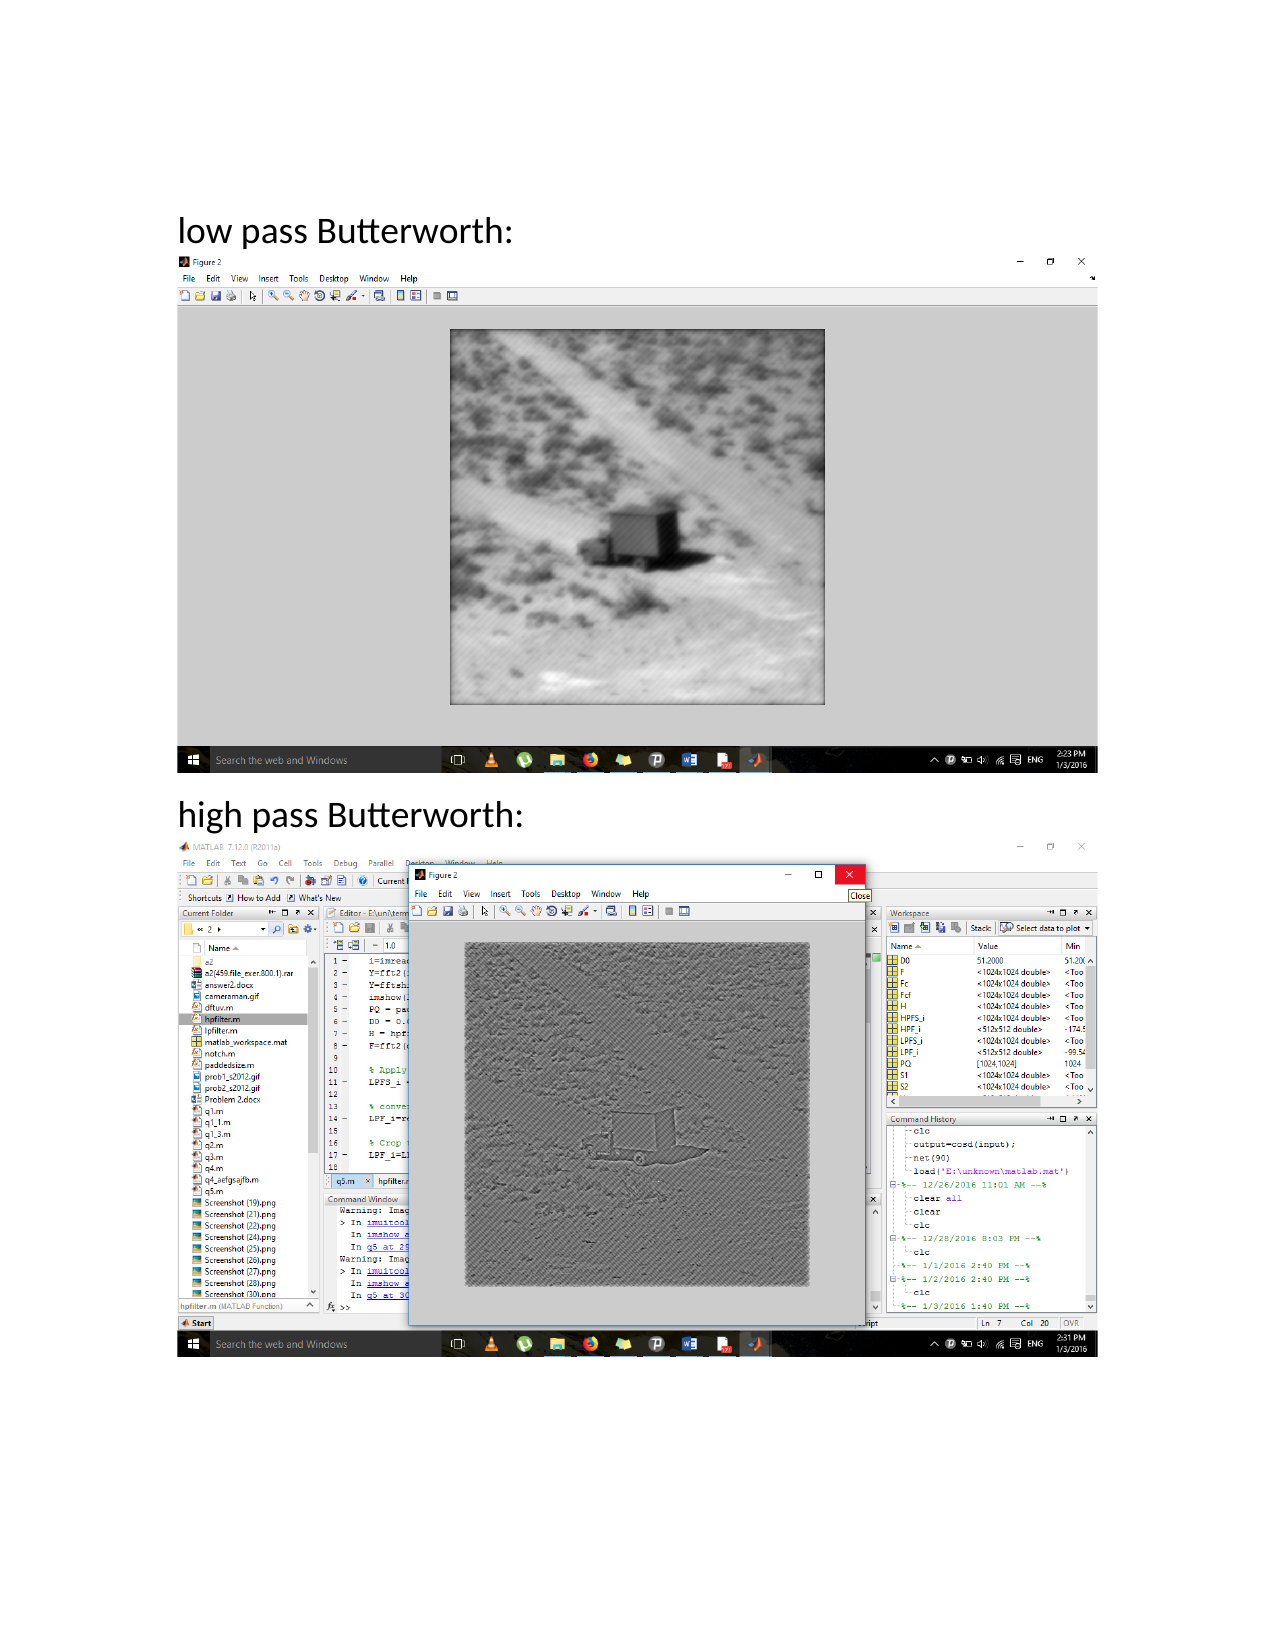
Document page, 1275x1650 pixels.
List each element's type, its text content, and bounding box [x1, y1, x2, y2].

text high pass Butterworth: [177, 791, 1098, 839]
text low pass Butterworth: [177, 207, 1098, 254]
picture [177, 254, 1098, 773]
picture [177, 839, 1098, 1357]
